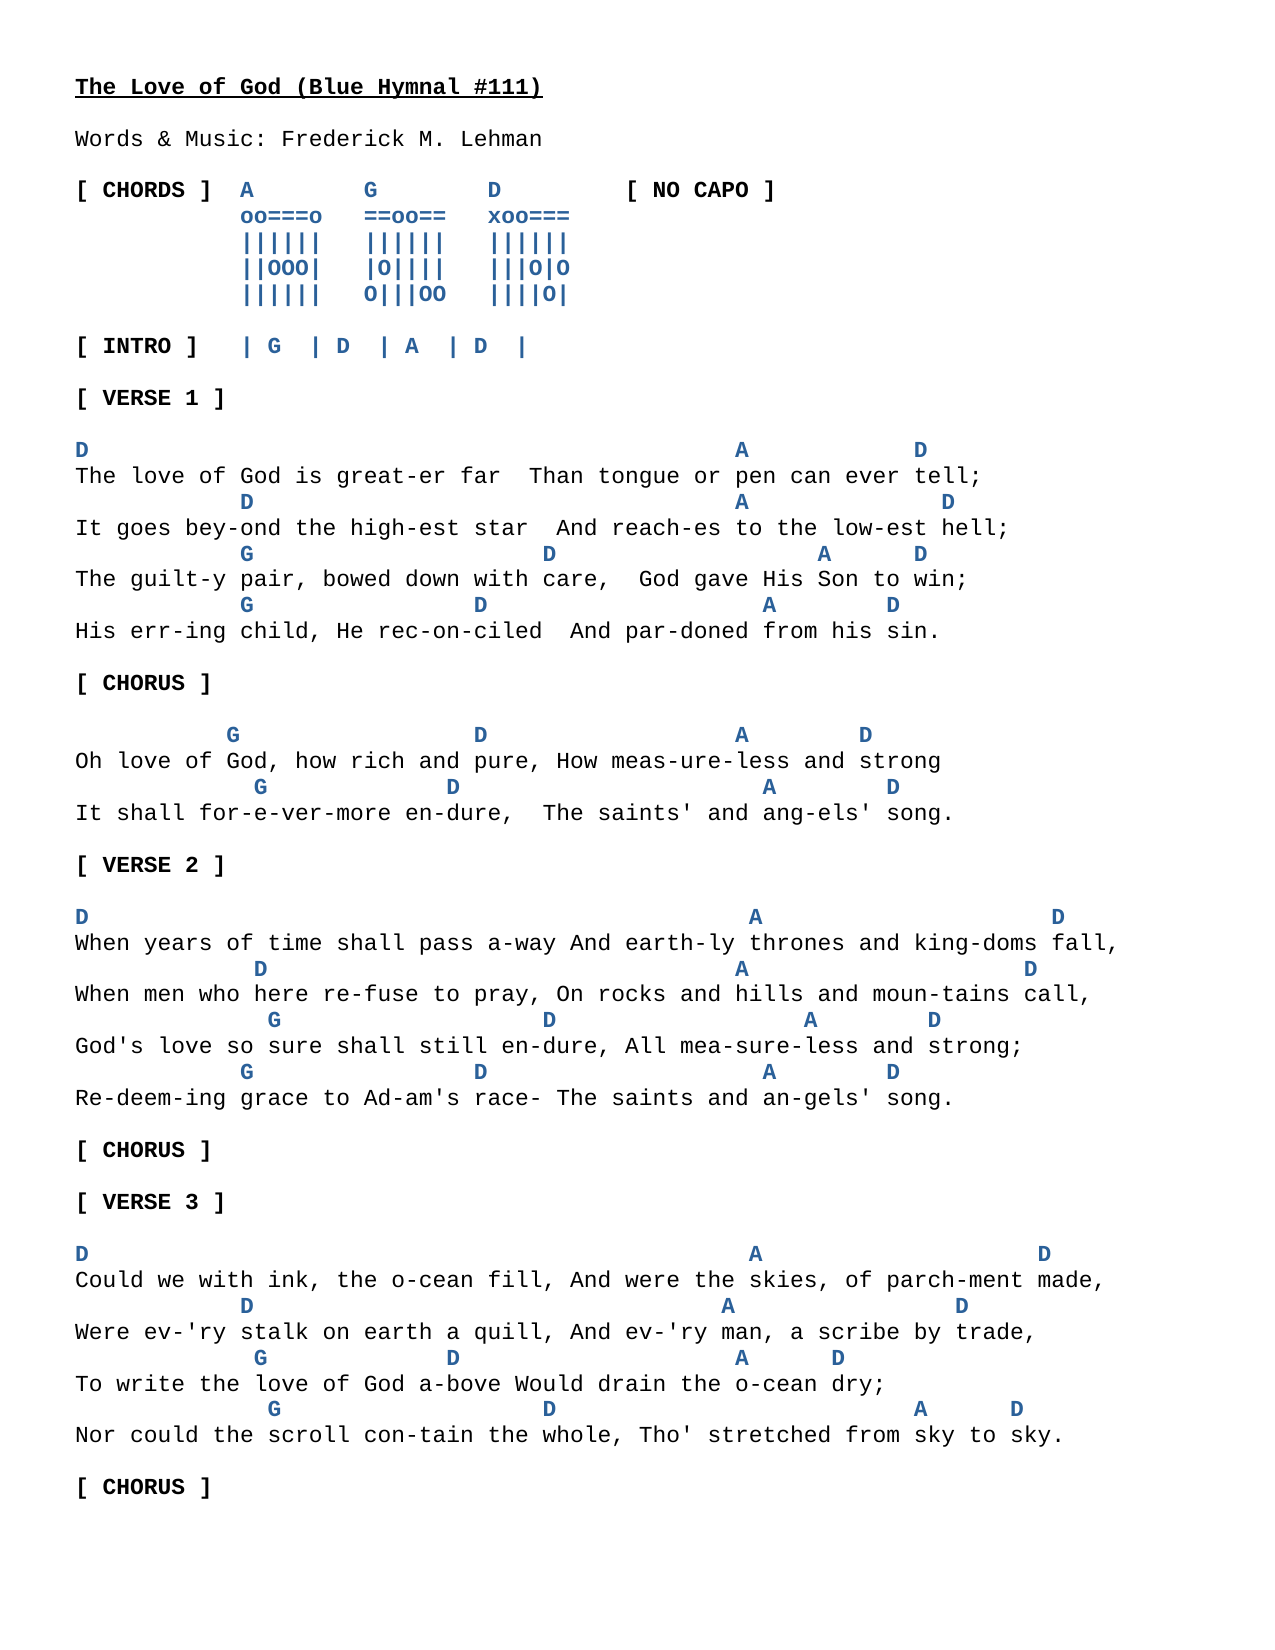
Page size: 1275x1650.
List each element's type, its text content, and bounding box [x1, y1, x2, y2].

text D A D [75, 438, 1200, 464]
text D A D [75, 905, 1200, 931]
text G D A D [75, 1009, 1200, 1035]
text Were ev-'ry stalk on earth a quill, And ev-'ry man, a scribe by trade, [75, 1320, 1200, 1346]
text |||||| |||||| |||||| [75, 231, 1200, 257]
text G D A D [75, 542, 1200, 568]
text [ VERSE 1 ] [75, 386, 1200, 412]
text His err-ing child, He rec-on-ciled And par-doned from his sin. [75, 620, 1200, 646]
text [ INTRO ] | G | D | A | D | [75, 334, 1200, 360]
text Re-deem-ing grace to Ad-am's race- The saints and an-gels' song. [75, 1087, 1200, 1112]
text G D A D [75, 723, 1200, 749]
text ||OOO| |O|||| |||O|O [75, 257, 1200, 282]
text D A D [75, 957, 1200, 983]
text [ CHORUS ] [75, 1476, 1200, 1502]
text When men who here re-fuse to pray, On rocks and hills and moun-tains call, [75, 983, 1200, 1009]
text [ CHORDS ] A G D [ NO CAPO ] [75, 179, 1200, 205]
text G D A D [75, 1398, 1200, 1424]
text D A D [75, 490, 1200, 516]
text It shall for-e-ver-more en-dure, The saints' and ang-els' song. [75, 801, 1200, 827]
text G D A D [75, 1346, 1200, 1372]
text D A D [75, 1242, 1200, 1268]
text It goes bey-ond the high-est star And reach-es to the low-est hell; [75, 516, 1200, 542]
text When years of time shall pass a-way And earth-ly thrones and king-doms fall, [75, 931, 1200, 957]
text G D A D [75, 594, 1200, 620]
text Nor could the scroll con-tain the whole, Tho' stretched from sky to sky. [75, 1424, 1200, 1450]
text G D A D [75, 1061, 1200, 1087]
text Could we with ink, the o-cean fill, And were the skies, of parch-ment made, [75, 1268, 1200, 1294]
text Oh love of God, how rich and pure, How meas-ure-less and strong [75, 749, 1200, 775]
text G D A D [75, 775, 1200, 801]
text [ VERSE 2 ] [75, 853, 1200, 879]
text D A D [75, 1294, 1200, 1320]
text oo===o ==oo== xoo=== [75, 205, 1200, 231]
text [ VERSE 3 ] [75, 1190, 1200, 1216]
text God's love so sure shall still en-dure, All mea-sure-less and strong; [75, 1035, 1200, 1061]
text |||||| O|||OO ||||O| [75, 282, 1200, 308]
text The Love of God (Blue Hymnal #111) [75, 75, 1200, 101]
text To write the love of God a-bove Would drain the o-cean dry; [75, 1372, 1200, 1398]
text [ CHORUS ] [75, 1138, 1200, 1164]
text The love of God is great-er far Than tongue or pen can ever tell; [75, 464, 1200, 490]
text The guilt-y pair, bowed down with care, God gave His Son to win; [75, 568, 1200, 594]
text [ CHORUS ] [75, 672, 1200, 697]
text Words & Music: Frederick M. Lehman [75, 127, 1200, 153]
